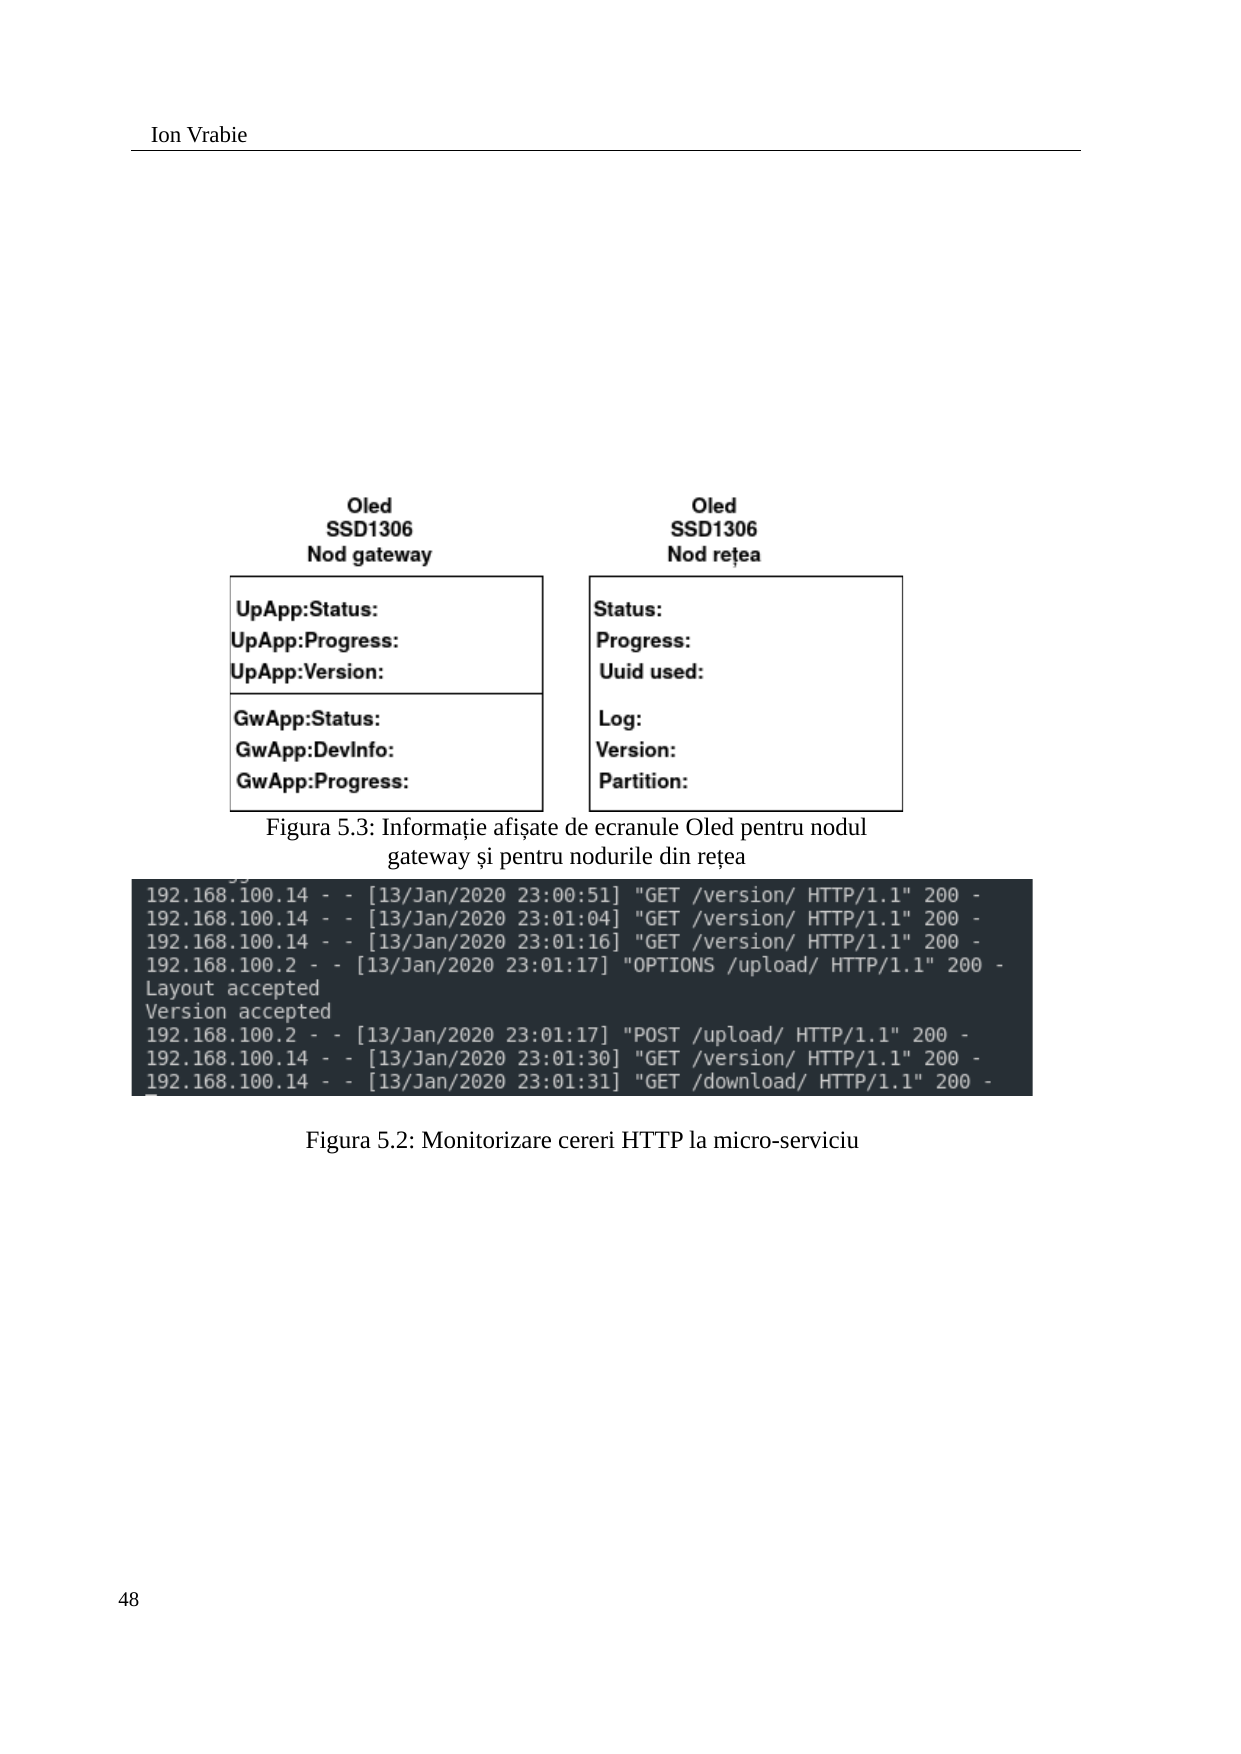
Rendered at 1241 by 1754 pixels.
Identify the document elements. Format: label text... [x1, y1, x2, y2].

picture [131, 879, 1033, 1096]
text Figura 5.3: Informație afișate de ecranule Oled pentru nodul gateway și pentru nodurile din rețea [230, 812, 903, 869]
text Figura 5.2: Monitorizare cereri HTTP la micro-serviciu [132, 1096, 1033, 1154]
picture [229, 493, 904, 812]
